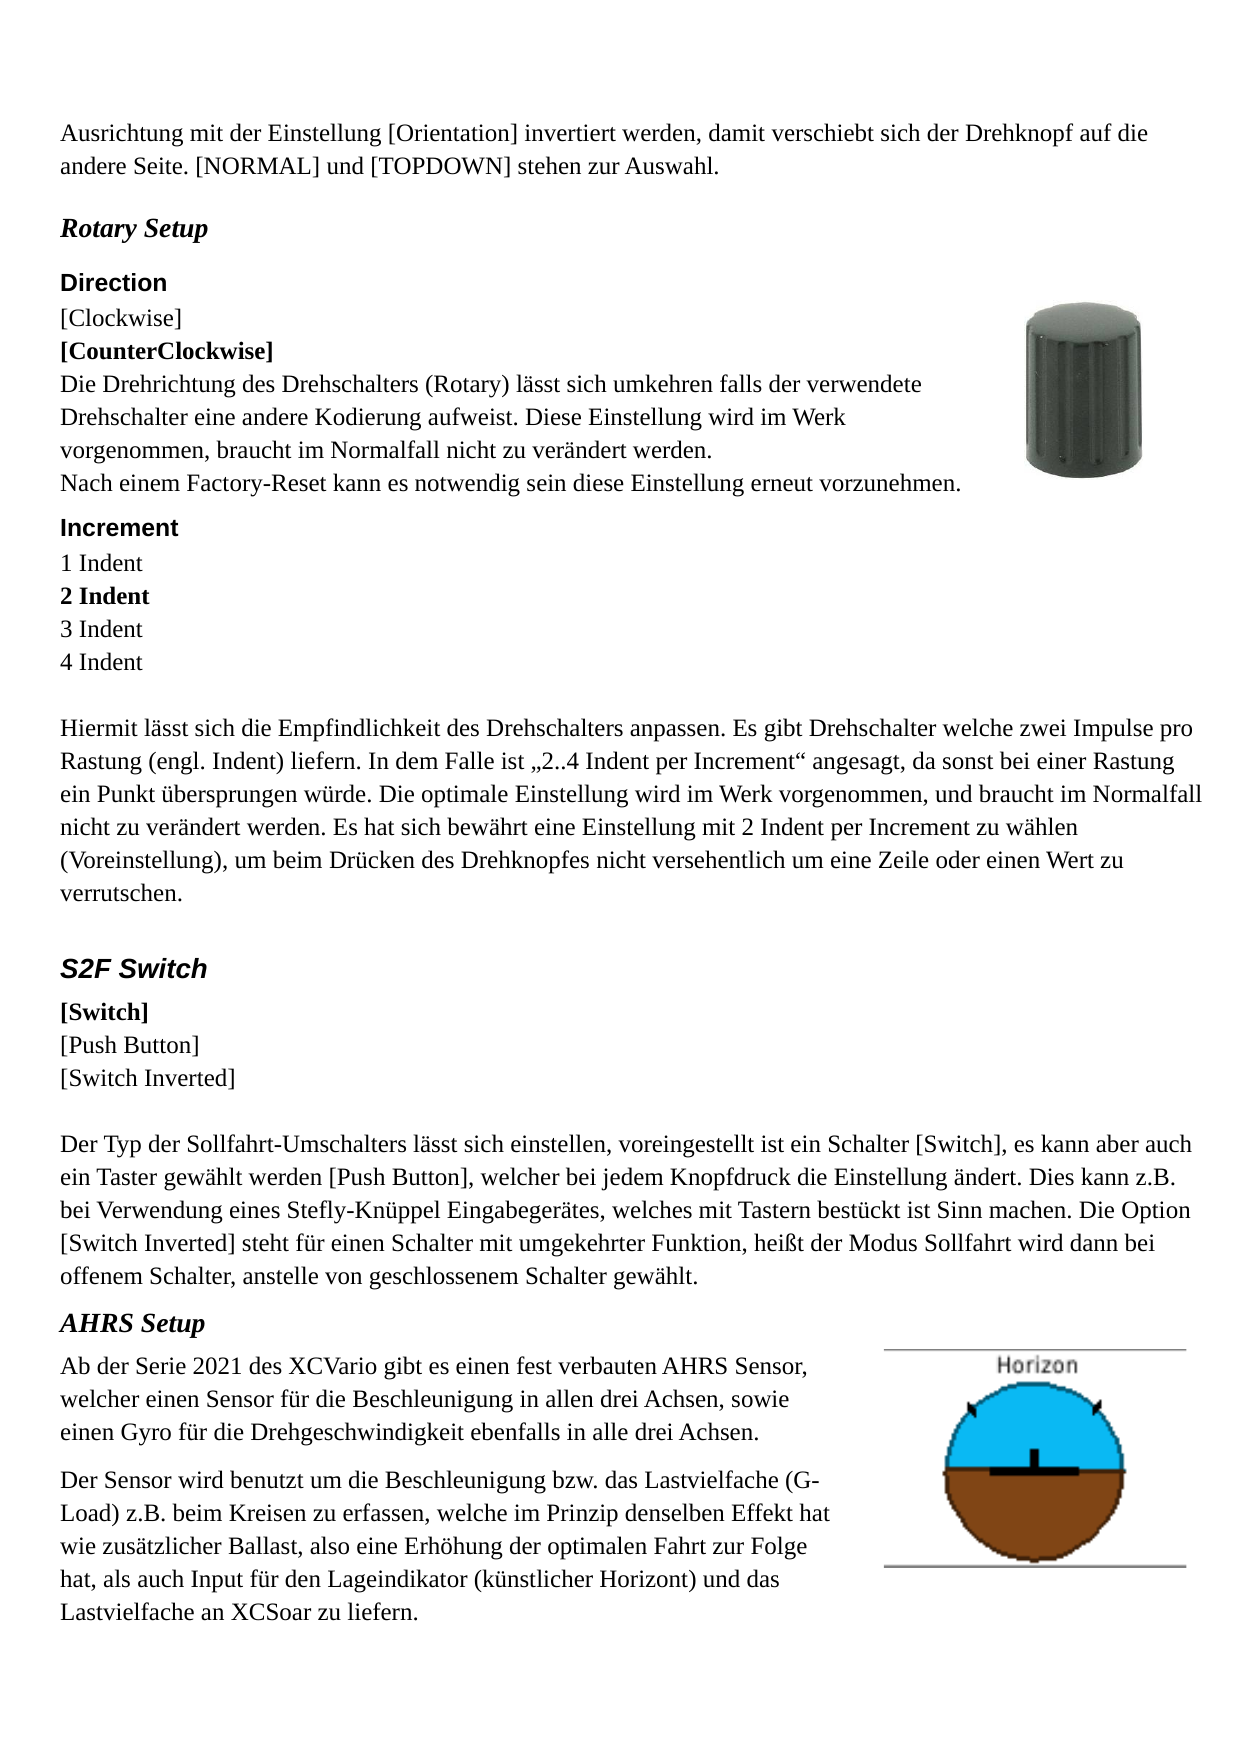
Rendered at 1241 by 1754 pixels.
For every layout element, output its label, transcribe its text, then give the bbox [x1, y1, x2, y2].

subtitle Increment [60, 513, 1207, 542]
text 3 Indent [60, 614, 1207, 643]
subtitle Rotary Setup [60, 211, 1207, 243]
text 1 Indent [60, 548, 1207, 577]
picture [1024, 300, 1144, 480]
text Der Sensor wird benutzt um die Beschleunigung bzw. das Lastvielfache (G-Load) z.B. beim Kreisen zu erfassen, welche im Prinzip denselben Effekt hat wie zusätzlicher Ballast, also eine Erhöhung der optimalen Fahrt zur Folge hat, als auch Input für den Lageindikator (künstlicher Horizont) und das Lastvielfache an XCSoar zu liefern. [60, 1465, 1207, 1626]
text Der Typ der Sollfahrt-Umschalters lässt sich einstellen, voreingestellt ist ein Schalter [Switch], es kann aber auch ein Taster gewählt werden [Push Button], welcher bei jedem Knopfdruck die Einstellung ändert. Dies kann z.B. bei Verwendung eines Stefly-Knüppel Eingabegerätes, welches mit Tastern bestückt ist Sinn machen. Die Option [Switch Inverted] steht für einen Schalter mit umgekehrter Funktion, heißt der Modus Sollfahrt wird dann bei offenem Schalter, anstelle von geschlossenem Schalter gewählt. [60, 1129, 1207, 1290]
text [Switch Inverted] [60, 1063, 1207, 1092]
text [1144, 336, 1207, 365]
text [Switch] [60, 997, 1207, 1026]
text 2 Indent [60, 581, 1207, 610]
subtitle S2F Switch [60, 953, 1207, 985]
text [1144, 369, 1207, 464]
text 4 Indent [60, 647, 1207, 676]
text [CounterClockwise] [60, 336, 1024, 365]
text [1144, 303, 1207, 332]
picture [883, 1349, 1187, 1568]
text Die Drehrichtung des Drehschalters (Rotary) lässt sich umkehren falls der verwendete Drehschalter eine andere Kodierung aufweist. Diese Einstellung wird im Werk vorgenommen, braucht im Normalfall nicht zu verändert werden. [60, 369, 1024, 464]
subtitle AHRS Setup [60, 1307, 1207, 1339]
subtitle Direction [60, 268, 1207, 297]
text Hiermit lässt sich die Empfindlichkeit des Drehschalters anpassen. Es gibt Drehschalter welche zwei Impulse pro Rastung (engl. Indent) liefern. In dem Falle ist „2..4 Indent per Increment“ angesagt, da sonst bei einer Rastung ein Punkt übersprungen würde. Die optimale Einstellung wird im Werk vorgenommen, und braucht im Normalfall nicht zu verändert werden. Es hat sich bewährt eine Einstellung mit 2 Indent per Increment zu wählen (Voreinstellung), um beim Drücken des Drehknopfes nicht versehentlich um eine Zeile oder einen Wert zu verrutschen. [60, 713, 1207, 907]
text [Push Button] [60, 1030, 1207, 1059]
text Nach einem Factory-Reset kann es notwendig sein diese Einstellung erneut vorzunehmen. [60, 468, 1207, 497]
text Ausrichtung mit der Einstellung [Orientation] invertiert werden, damit verschiebt sich der Drehknopf auf die andere Seite. [NORMAL] und [TOPDOWN] stehen zur Auswahl. [60, 118, 1207, 180]
text Ab der Serie 2021 des XCVario gibt es einen fest verbauten AHRS Sensor, welcher einen Sensor für die Beschleunigung in allen drei Achsen, sowie einen Gyro für die Drehgeschwindigkeit ebenfalls in alle drei Achsen. [60, 1351, 883, 1446]
text [Clockwise] [60, 303, 1024, 332]
